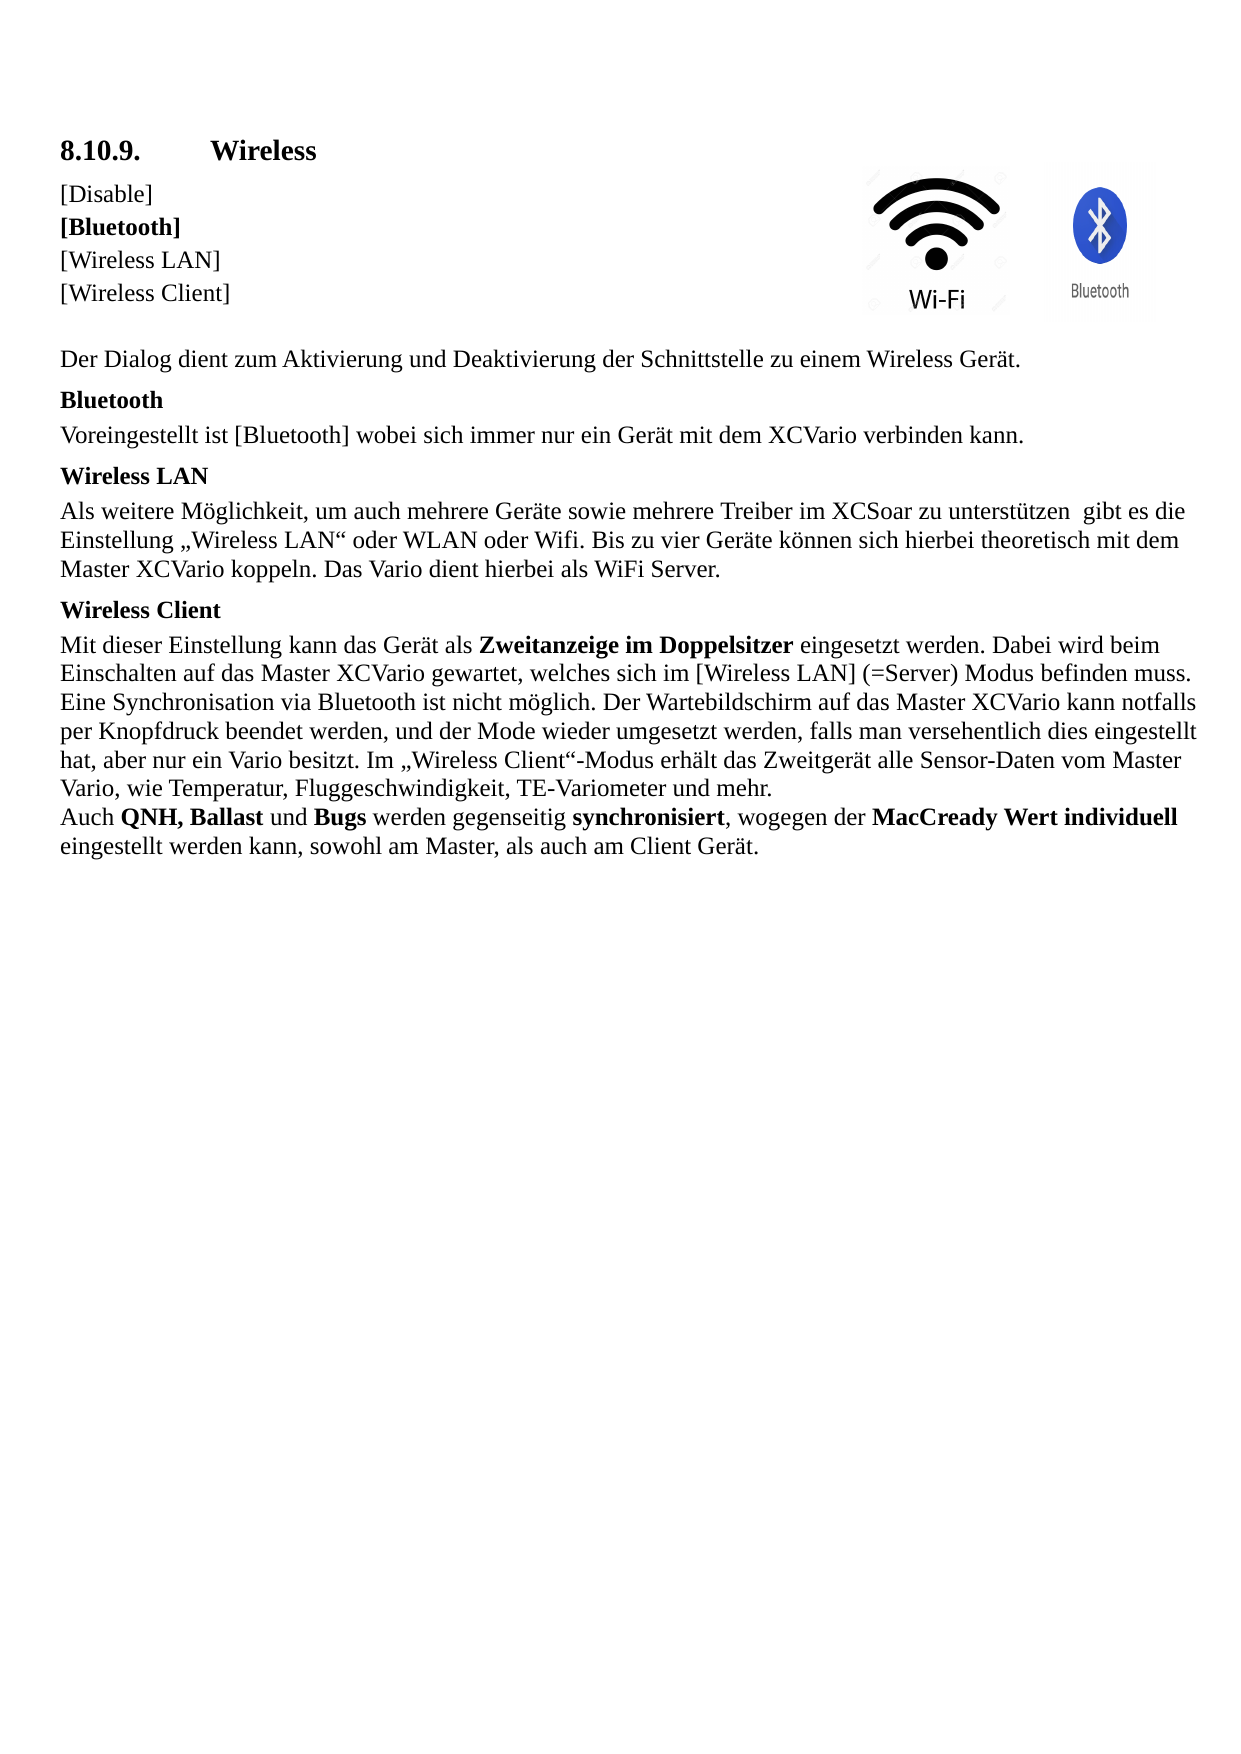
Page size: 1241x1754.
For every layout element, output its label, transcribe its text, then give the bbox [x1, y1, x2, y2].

text [1156, 212, 1207, 241]
text [Bluetooth] [60, 212, 862, 241]
subtitle Bluetooth [60, 385, 1207, 414]
text Auch QNH, Ballast und Bugs werden gegenseitig synchronisiert, wogegen der MacCready Wert individuell eingestellt werden kann, sowohl am Master, als auch am Client Gerät. [60, 802, 1207, 860]
text [1011, 245, 1043, 274]
text Voreingestellt ist [Bluetooth] wobei sich immer nur ein Gerät mit dem XCVario verbinden kann. [60, 420, 1207, 449]
picture [1043, 162, 1156, 322]
subtitle Wireless Client [60, 595, 1207, 623]
subtitle Wireless LAN [60, 461, 1207, 490]
text Der Dialog dient zum Aktivierung und Deaktivierung der Schnittstelle zu einem Wireless Gerät. [60, 344, 1207, 373]
subtitle Wireless [60, 133, 1207, 166]
text Als weitere Möglichkeit, um auch mehrere Geräte sowie mehrere Treiber im XCSoar zu unterstützen gibt es die Einstellung „Wireless LAN“ oder WLAN oder Wifi. Bis zu vier Geräte können sich hierbei theoretisch mit dem Master XCVario koppeln. Das Vario dient hierbei als WiFi Server. [60, 496, 1207, 582]
text [1011, 179, 1043, 208]
picture [862, 166, 1011, 315]
text [Disable] [60, 179, 862, 208]
text [1011, 212, 1043, 241]
text [1011, 278, 1043, 307]
text [1156, 179, 1207, 208]
text Mit dieser Einstellung kann das Gerät als Zweitanzeige im Doppelsitzer eingesetzt werden. Dabei wird beim Einschalten auf das Master XCVario gewartet, welches sich im [Wireless LAN] (=Server) Modus befinden muss. Eine Synchronisation via Bluetooth ist nicht möglich. Der Wartebildschirm auf das Master XCVario kann notfalls per Knopfdruck beendet werden, und der Mode wieder umgesetzt werden, falls man versehentlich dies eingestellt hat, aber nur ein Vario besitzt. Im „Wireless Client“-Modus erhält das Zweitgerät alle Sensor-Daten vom Master Vario, wie Temperatur, Fluggeschwindigkeit, TE-Variometer und mehr. [60, 630, 1207, 802]
text [1156, 278, 1207, 307]
text [Wireless LAN] [60, 245, 862, 274]
text [Wireless Client] [60, 278, 862, 307]
text [1156, 245, 1207, 274]
